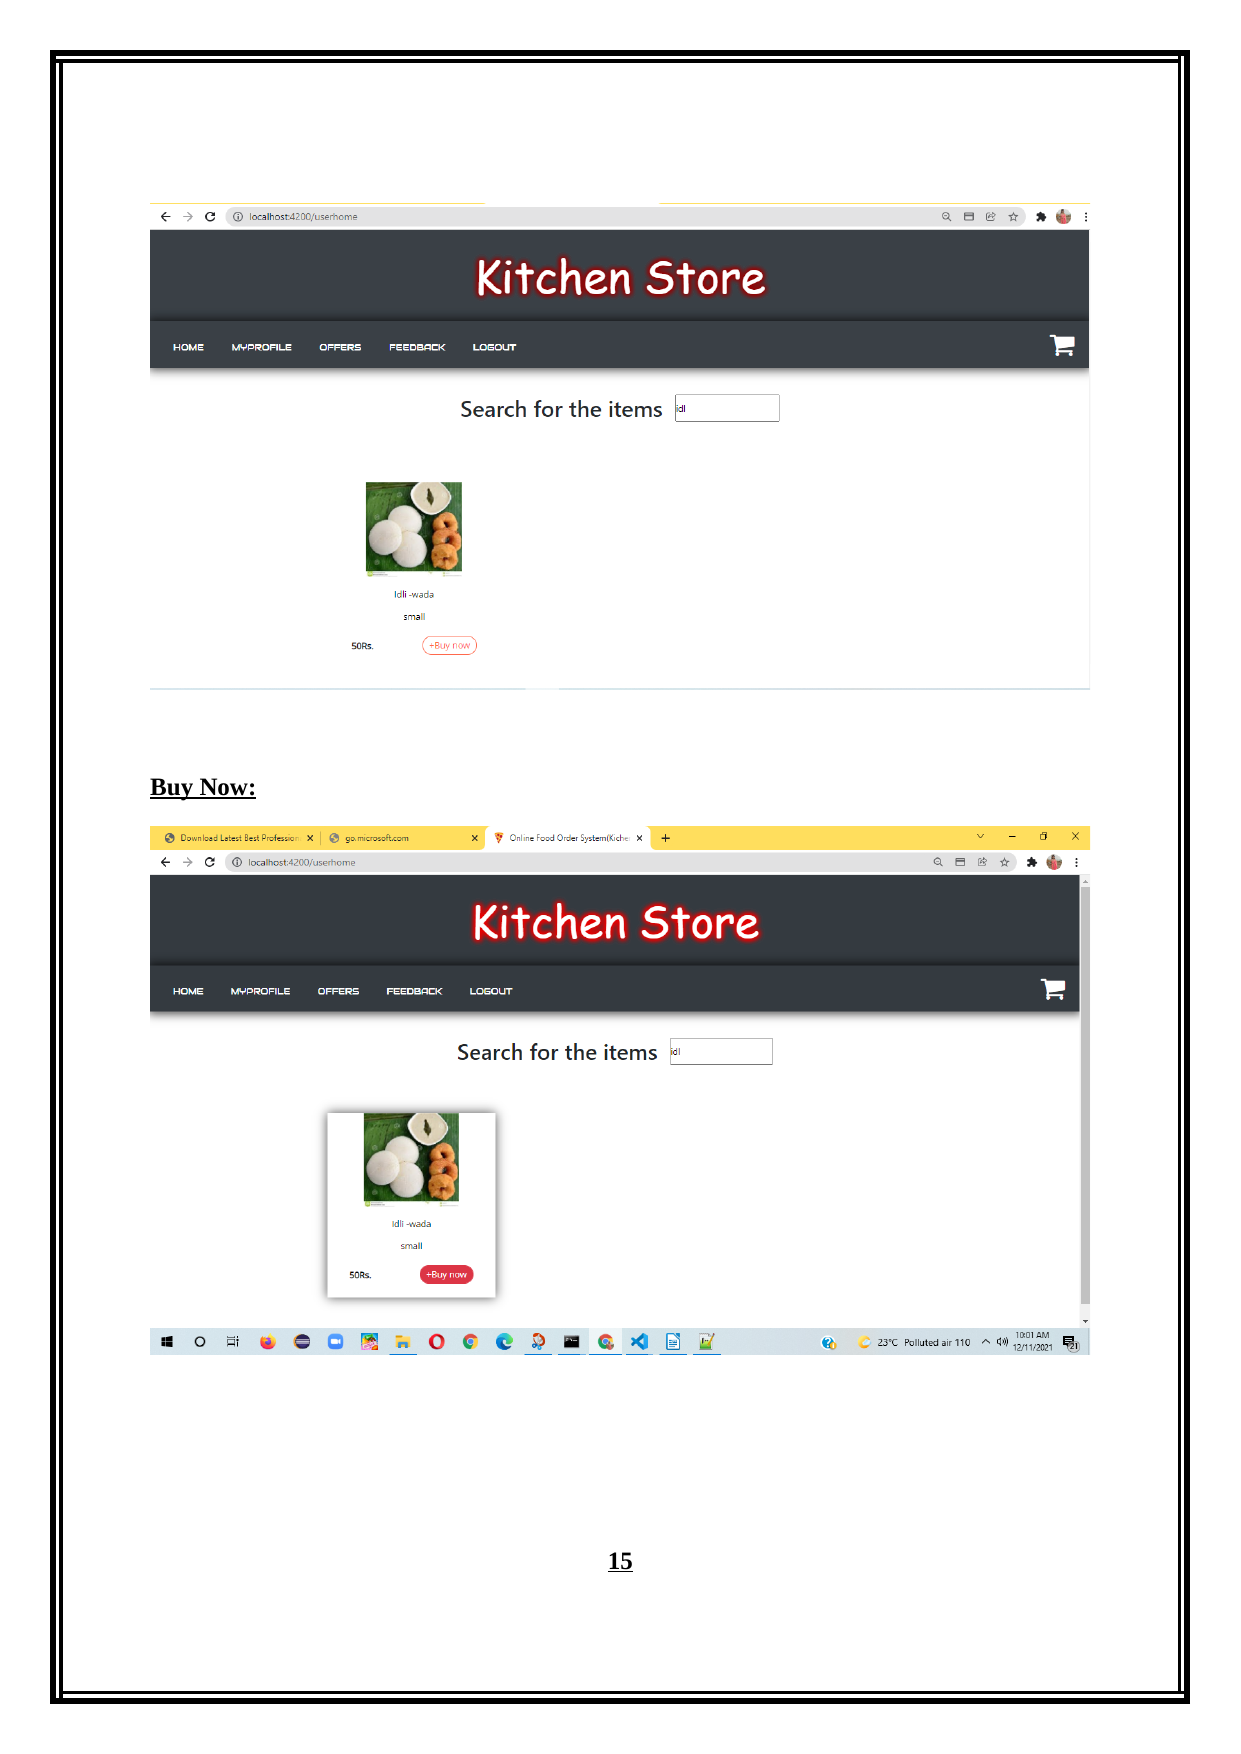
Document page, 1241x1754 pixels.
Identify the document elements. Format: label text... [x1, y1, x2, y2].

text 15 [150, 1546, 1090, 1574]
text Buy Now: [150, 772, 1090, 801]
picture [150, 203, 1091, 690]
picture [150, 826, 1091, 1355]
